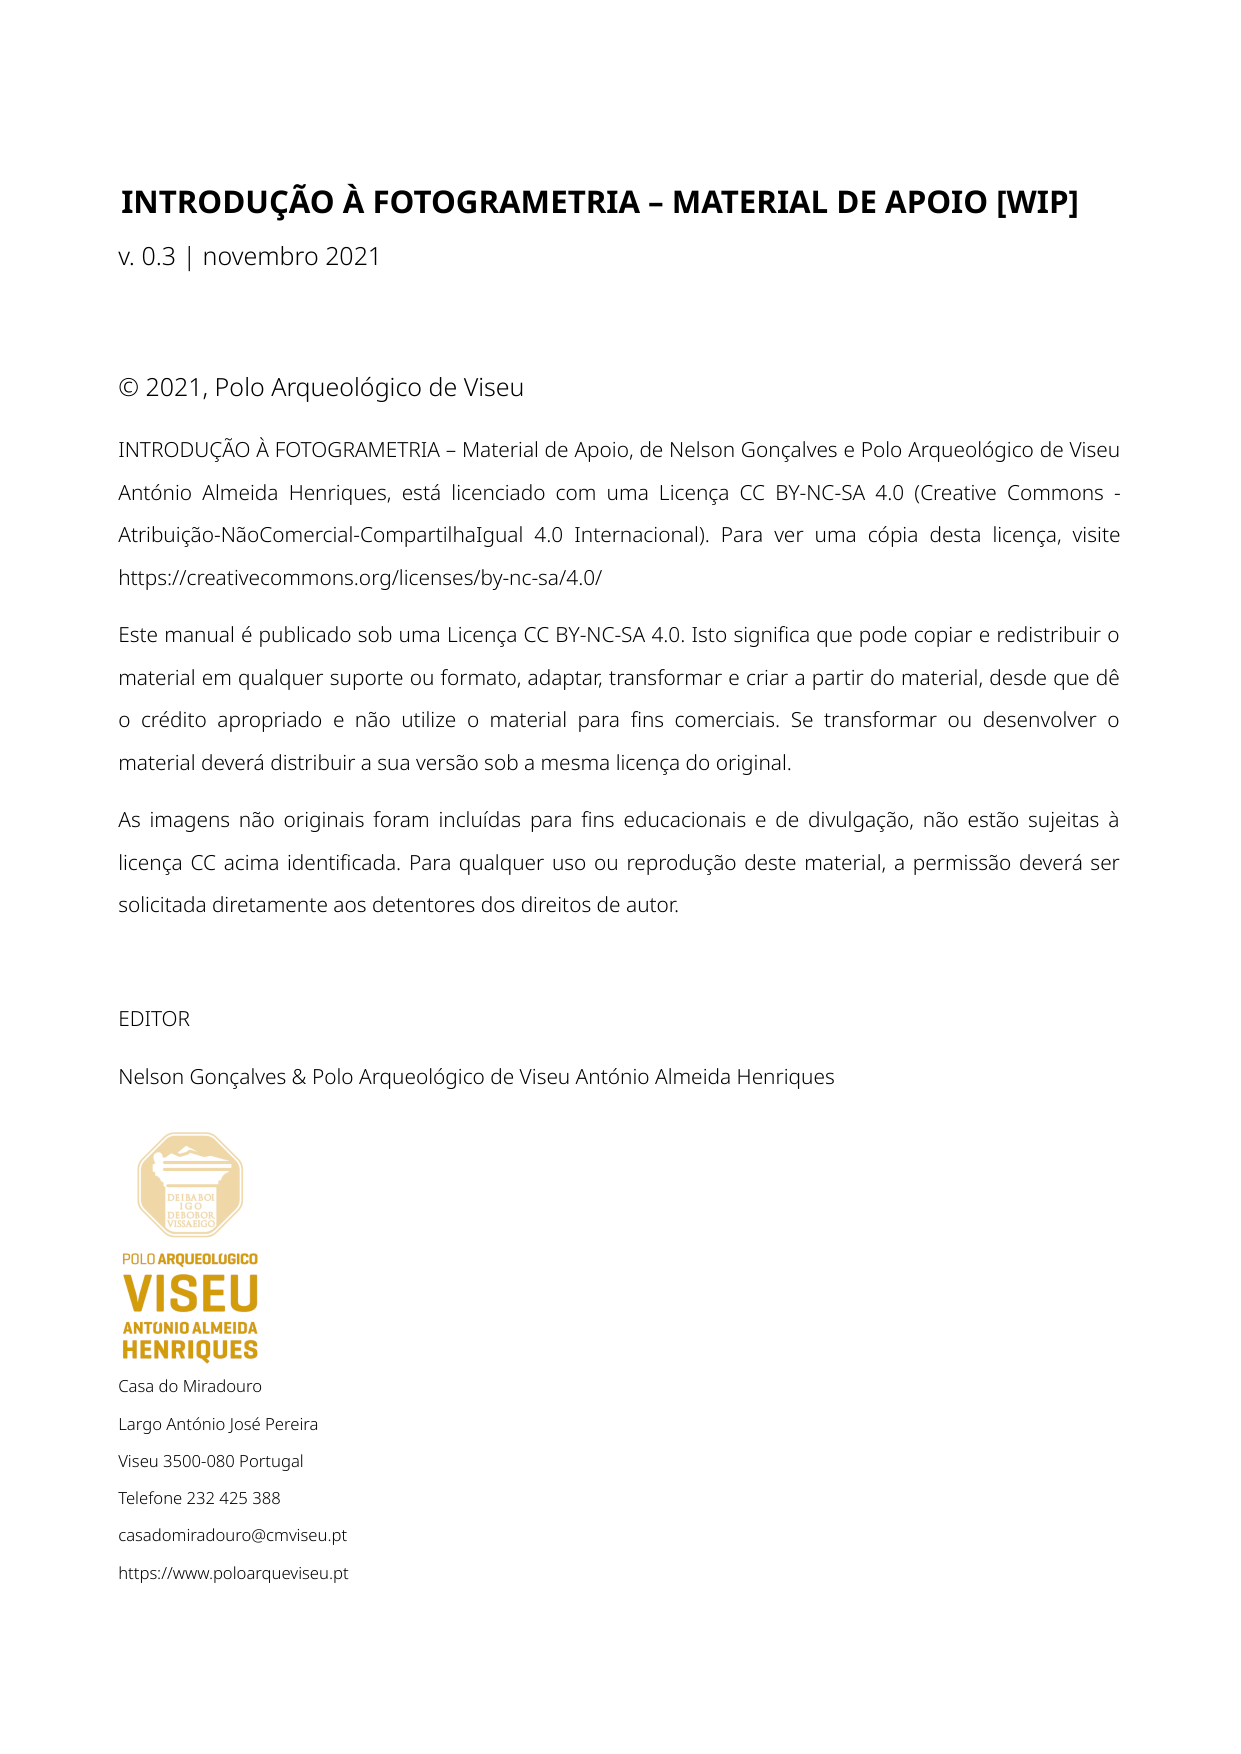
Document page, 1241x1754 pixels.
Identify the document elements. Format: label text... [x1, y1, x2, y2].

text Este manual é publicado sob uma Licença CC BY-NC-SA 4.0. Isto significa que pode copiar e redistribuir o material em qualquer suporte ou formato, adaptar, transformar e criar a partir do material, desde que dê o crédito apropriado e não utilize o material para fins comerciais. Se transformar ou desenvolver o material deverá distribuir a sua versão sob a mesma licença do original. [118, 620, 1122, 776]
text casadomiradouro@cmviseu.pt [118, 1524, 1122, 1547]
text Casa do Miradouro [118, 1119, 1122, 1398]
text Largo António José Pereira [118, 1412, 1122, 1435]
text https://www.poloarqueviseu.pt [118, 1561, 1122, 1584]
text Telefone 232 425 388 [118, 1487, 1122, 1509]
text Viseu 3500-080 Portugal [118, 1449, 1122, 1472]
text As imagens não originais foram incluídas para fins educacionais e de divulgação, não estão sujeitas à licença CC acima identificada. Para qualquer uso ou reprodução deste material, a permissão deverá ser solicitada diretamente aos detentores dos direitos de autor. [118, 805, 1122, 919]
picture [118, 1118, 319, 1375]
text EDITOR [118, 1004, 1122, 1033]
title Introdução à fotogrametria – Material de Apoio [wip] [118, 177, 1122, 226]
text INTRODUÇÃO À FOTOGRAMETRIA – Material de Apoio, de Nelson Gonçalves e Polo Arqueológico de Viseu António Almeida Henriques, está licenciado com uma Licença CC BY-NC-SA 4.0 (Creative Commons - Atribuição-NãoComercial-CompartilhaIgual 4.0 Internacional). Para ver uma cópia desta licença, visite https://creativecommons.org/licenses/by-nc-sa/4.0/ [118, 435, 1122, 591]
text © 2021, Polo Arqueológico de Viseu [118, 369, 1122, 403]
text Nelson Gonçalves & Polo Arqueológico de Viseu António Almeida Henriques [118, 1062, 1122, 1090]
text v. 0.3 | novembro 2021 [118, 238, 1122, 272]
